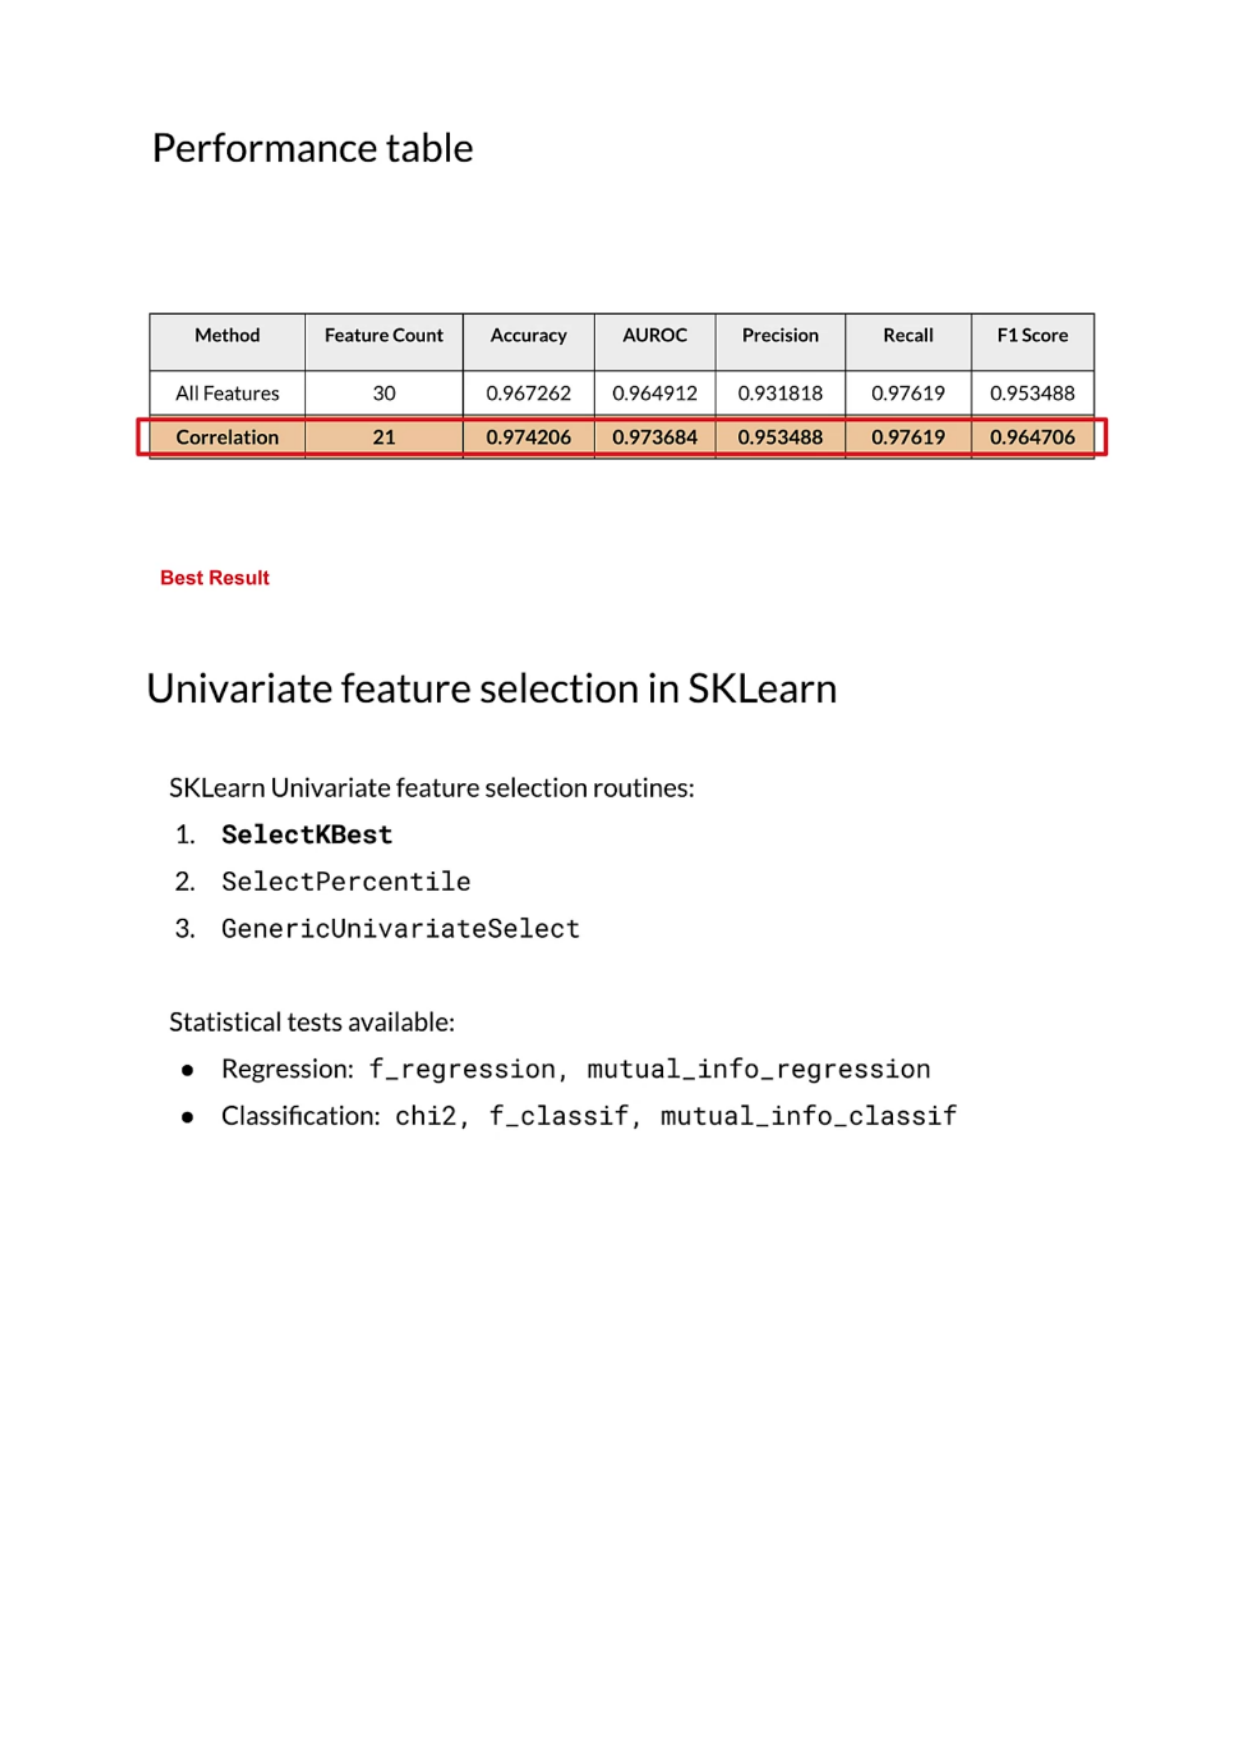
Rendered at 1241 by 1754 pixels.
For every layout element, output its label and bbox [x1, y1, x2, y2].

picture [118, 655, 1123, 1143]
picture [118, 118, 1123, 598]
